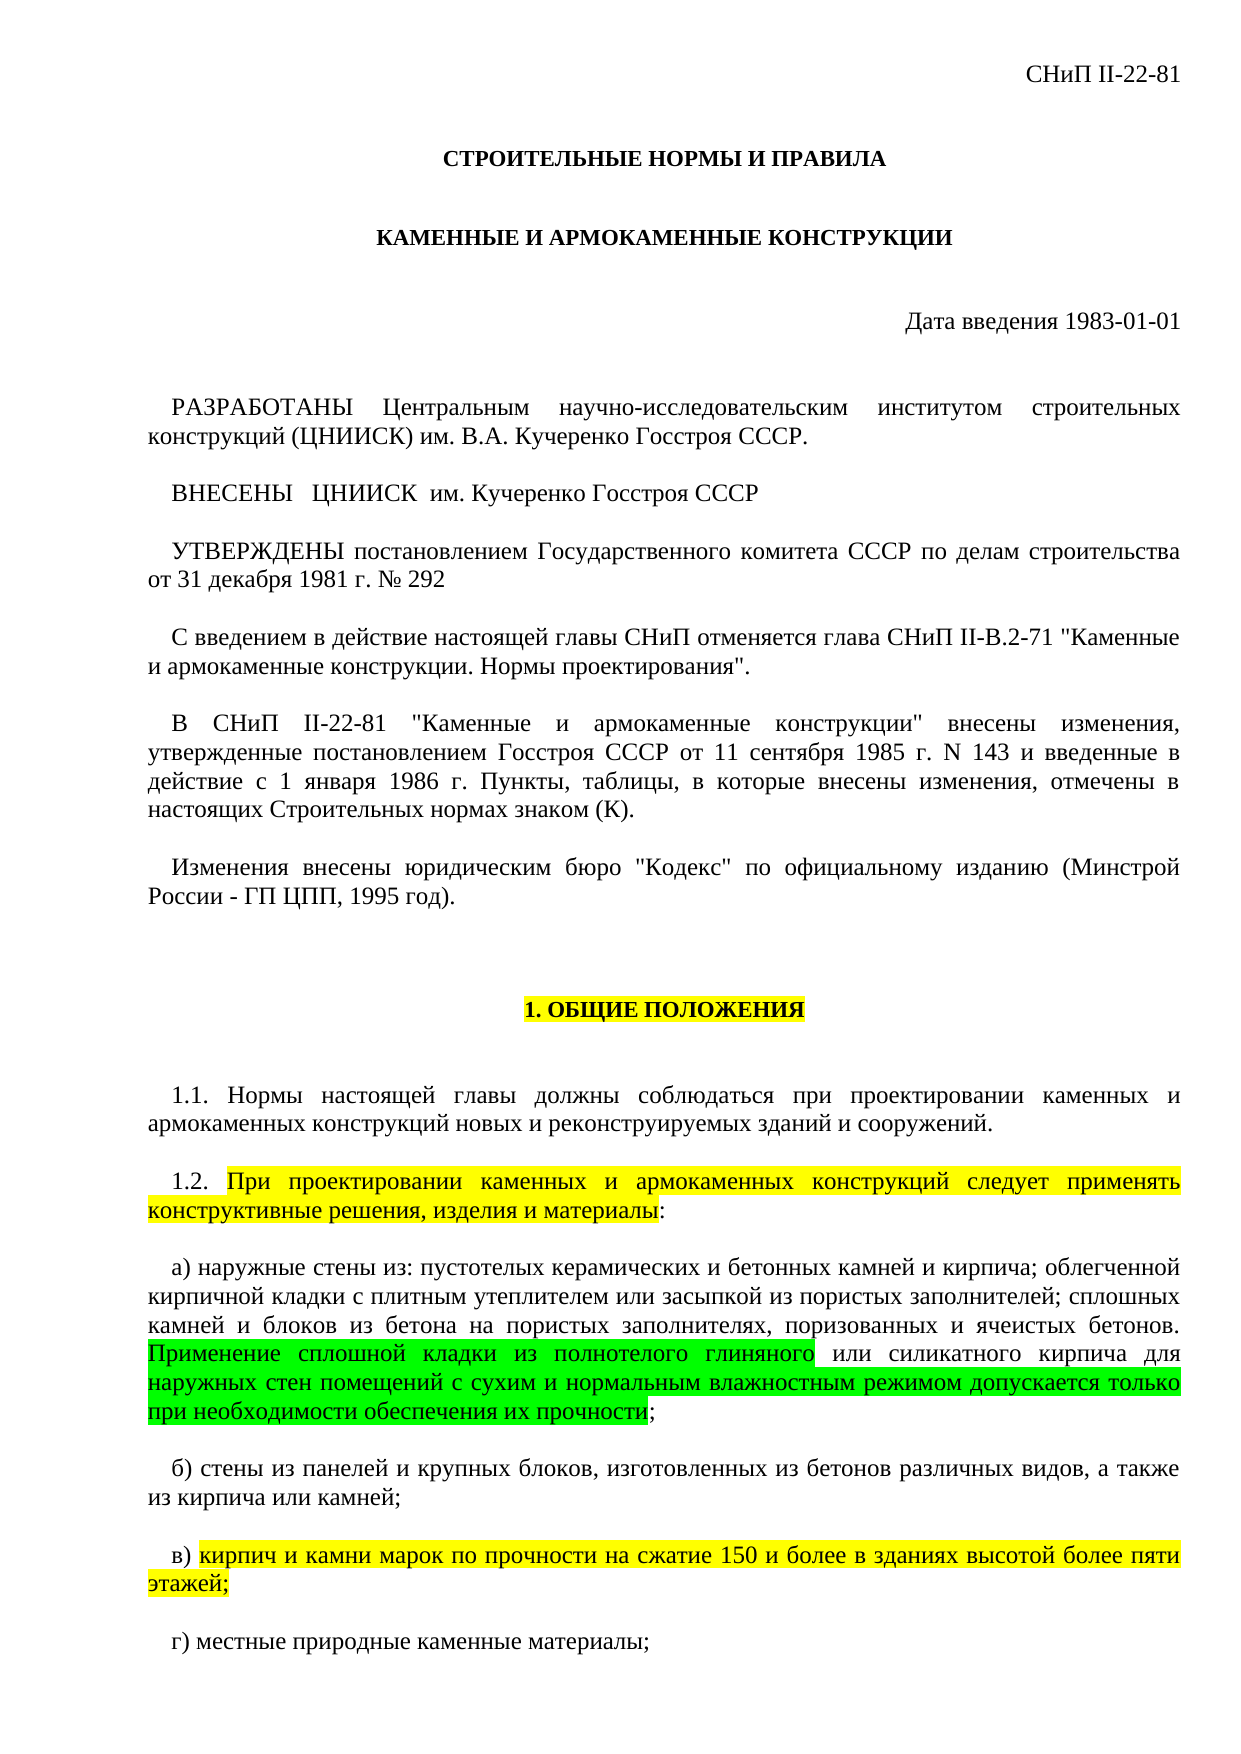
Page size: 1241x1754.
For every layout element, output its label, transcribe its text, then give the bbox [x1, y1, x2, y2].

text УТВЕРЖДЕНЫ постановлением Государственного комитета СССР по делам строительства от 31 декабря 1981 г. № 292 [148, 536, 1181, 593]
text С введением в действие настоящей главы СНиП отменяется глава СНиП II-В.2-71 "Каменные и армокаменные конструкции. Нормы проектирования". [148, 622, 1181, 679]
text г) местные природные каменные материалы; [148, 1626, 1181, 1655]
text в) кирпич и камни марок по прочности на сжатие 150 и более в зданиях высотой более пяти этажей; [148, 1540, 1181, 1597]
subtitle 1. ОБЩИЕ ПОЛОЖЕНИЯ [148, 996, 1181, 1022]
text Дата введения 1983-01-01 [148, 306, 1181, 334]
subtitle КАМЕННЫЕ И АРМОКАМЕННЫЕ КОНСТРУКЦИИ [148, 224, 1181, 251]
text Изменения внесены юридическим бюро "Кодекс" по официальному изданию (Минстрой России - ГП ЦПП, 1995 год). [148, 852, 1181, 909]
text В СНиП II-22-81 "Каменные и армокаменные конструкции" внесены изменения, утвержденные постановлением Госстроя СССР от 11 сентября 1985 г. N 143 и введенные в действие с 1 января 1986 г. Пункты, таблицы, в которые внесены изменения, отмечены в настоящих Строительных нормах знаком (К). [148, 708, 1181, 823]
text б) стены из панелей и крупных блоков, изготовленных из бетонов различных видов, а также из кирпича или камней; [148, 1453, 1181, 1511]
text а) наружные стены из: пустотелых керамических и бетонных камней и кирпича; облегченной кирпичной кладки с плитным утеплителем или засыпкой из пористых заполнителей; сплошных камней и блоков из бетона на пористых заполнителях, поризованных и ячеистых бетонов. Применение сплошной кладки из полнотелого глиняного или силикатного кирпича для наружных стен помещений с сухим и нормальным влажностным режимом допускается только при необходимости обеспечения их прочности; [148, 1252, 1181, 1425]
text СНиП II-22-81 [148, 59, 1181, 88]
text 1.1. Нормы настоящей главы должны соблюдаться при проектировании каменных и армокаменных конструкций новых и реконструируемых зданий и сооружений. [148, 1080, 1181, 1137]
text РАЗРАБОТАНЫ Центральным научно-исследовательским институтом строительных конструкций (ЦНИИСК) им. В.А. Кучеренко Госстроя СССР. [148, 392, 1181, 449]
text 1.2. При проектировании каменных и армокаменных конструкций следует применять конструктивные решения, изделия и материалы: [148, 1166, 1181, 1223]
subtitle СТРОИТЕЛЬНЫЕ НОРМЫ И ПРАВИЛА [148, 145, 1181, 172]
text ВНЕСЕНЫ ЦНИИСК им. Кучеренко Госстроя СССР [148, 478, 1181, 507]
